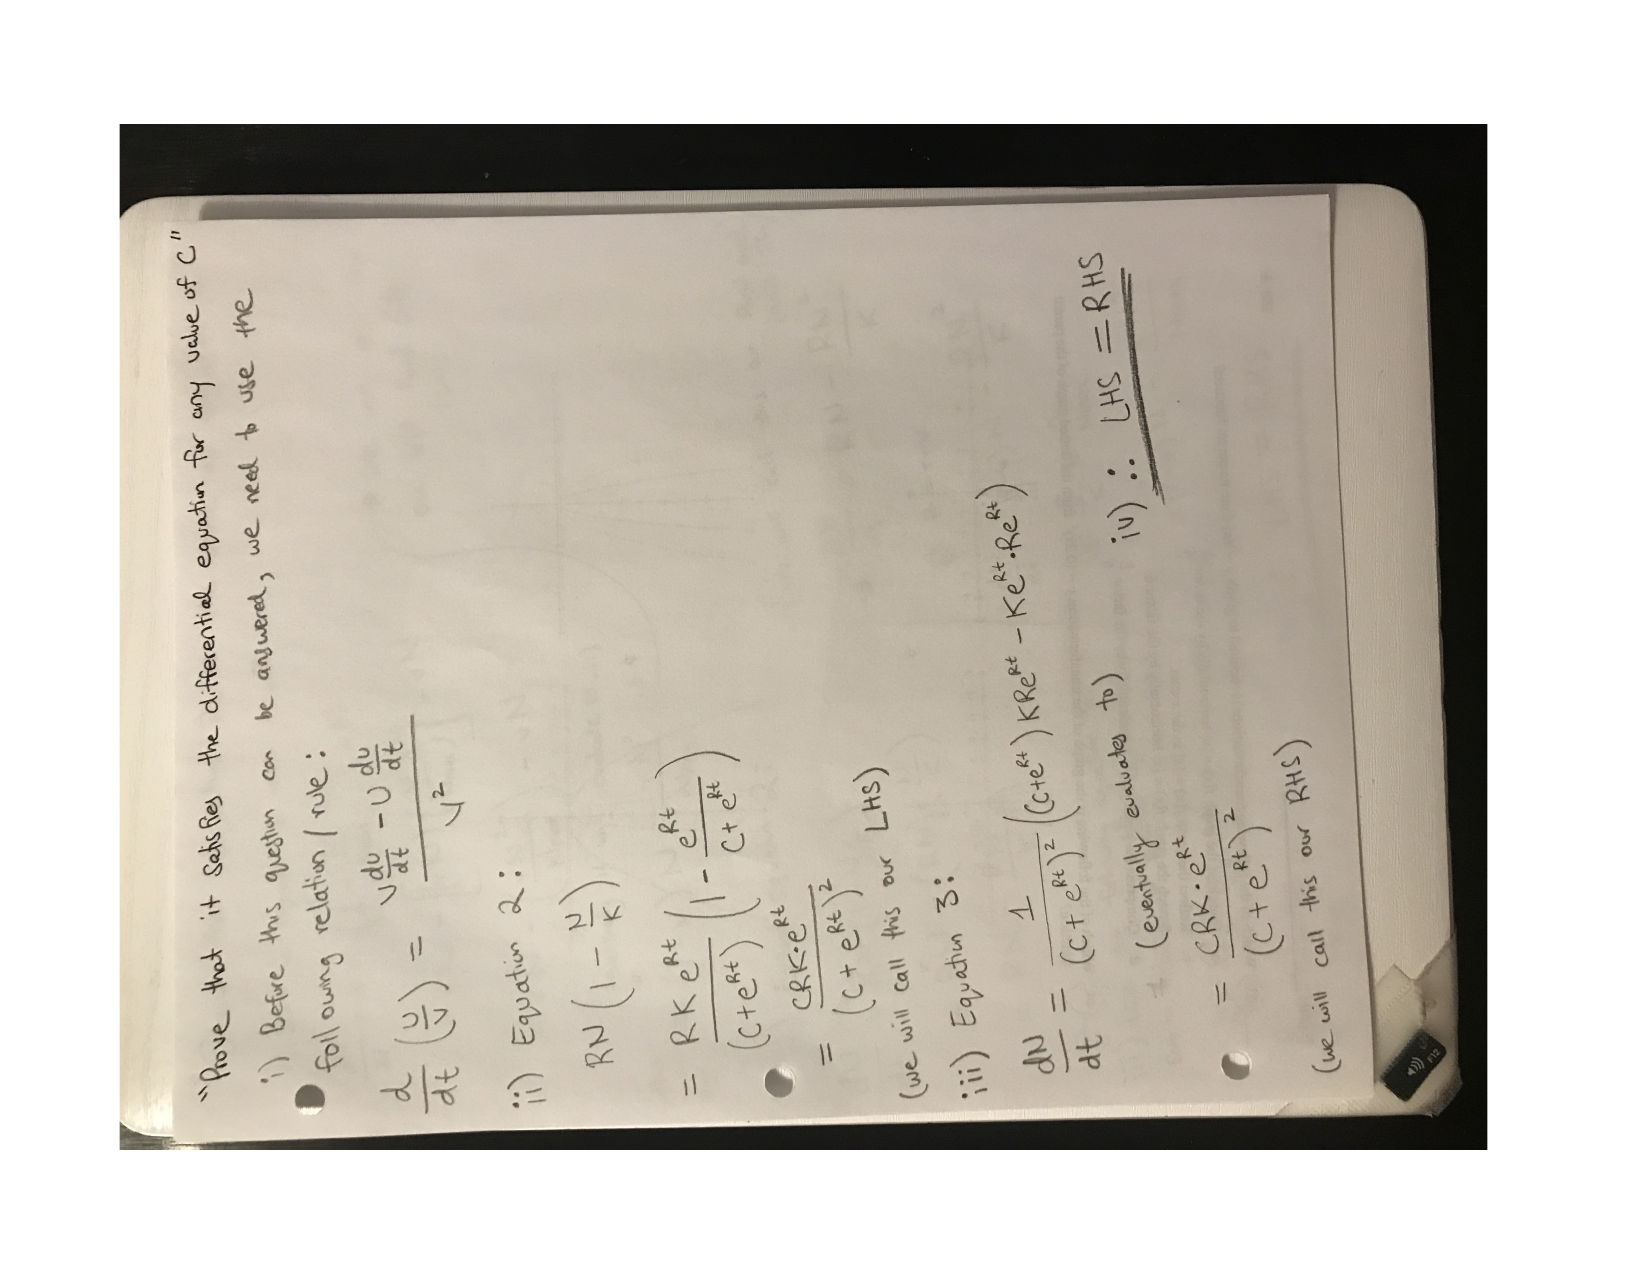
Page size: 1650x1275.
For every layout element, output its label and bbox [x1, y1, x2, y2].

picture [119, 124, 1488, 1150]
